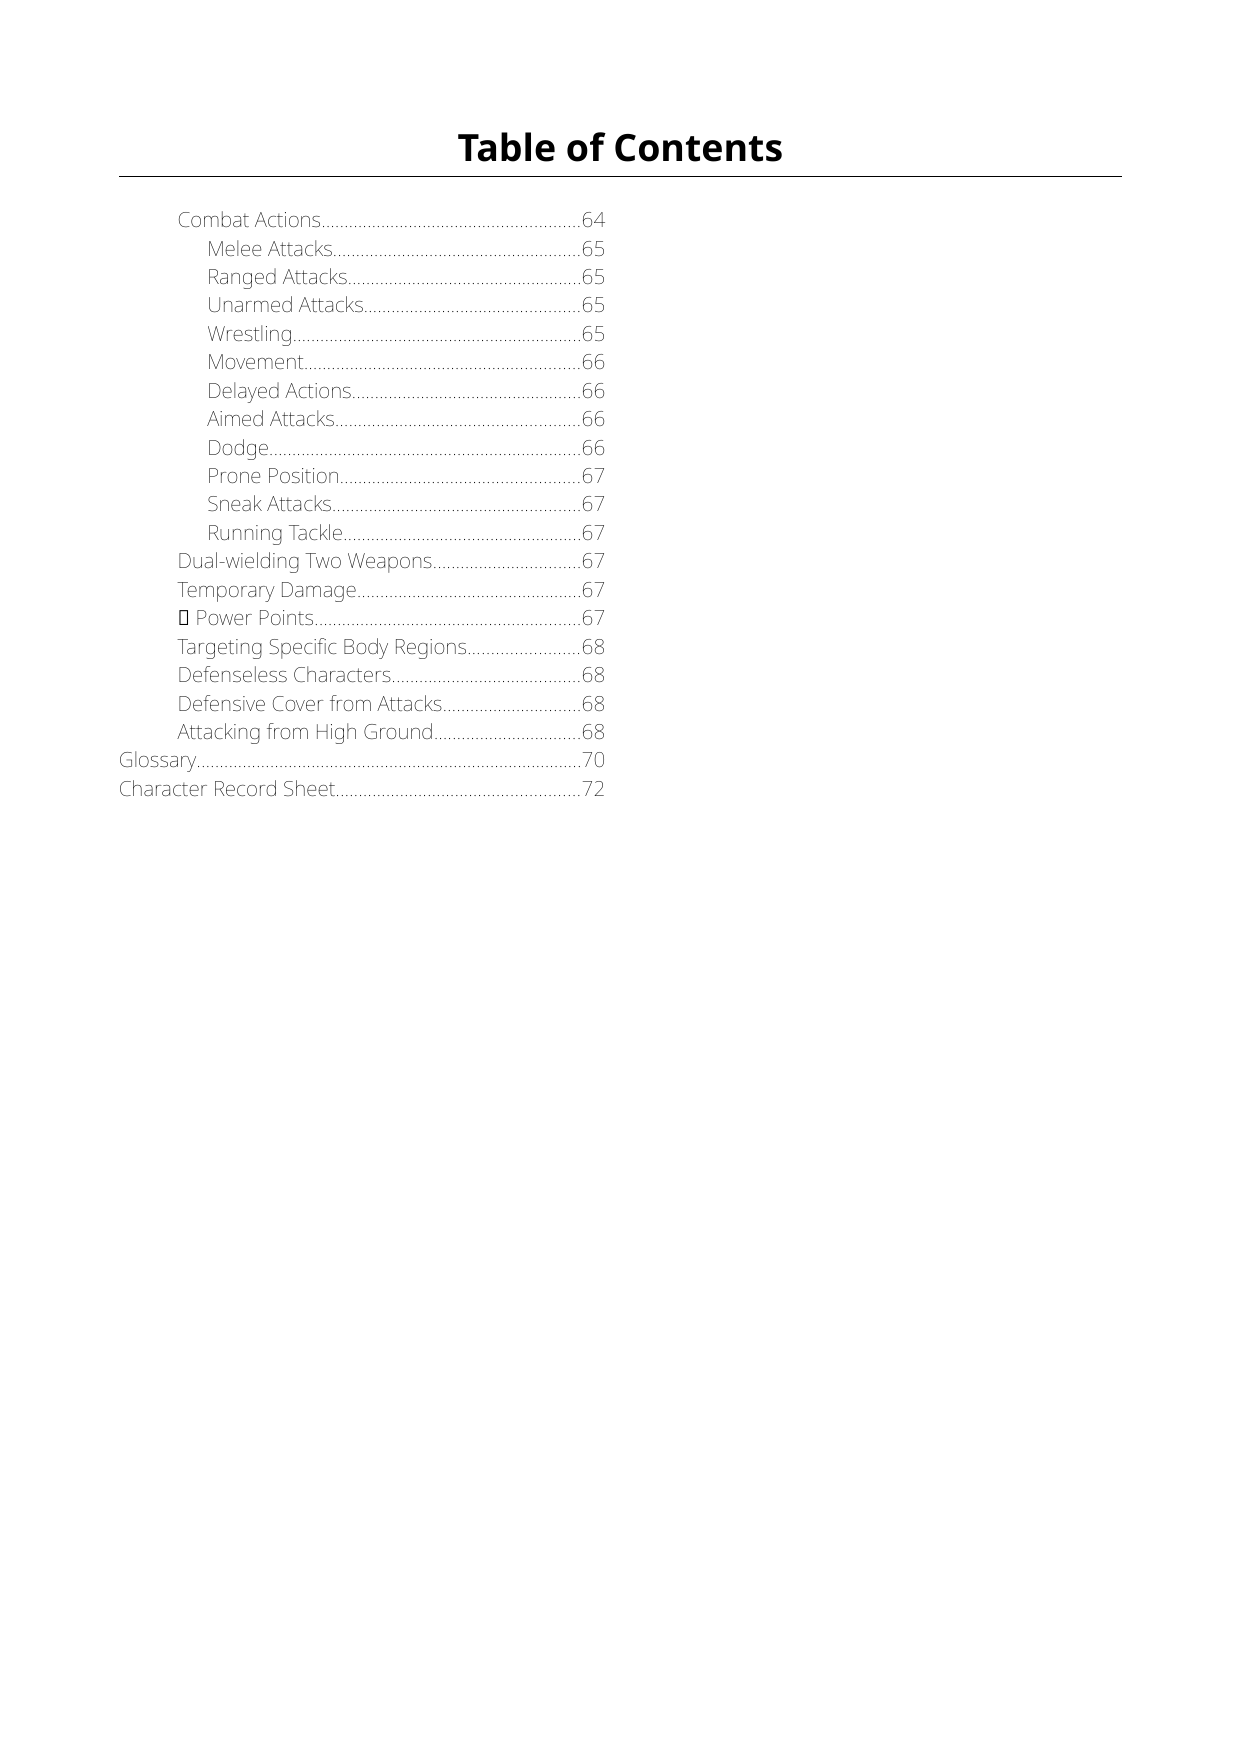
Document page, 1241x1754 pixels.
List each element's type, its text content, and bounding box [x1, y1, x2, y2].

text  Power Points 67 [177, 603, 605, 632]
text Combat Actions 64 [177, 205, 605, 234]
text Wrestling 65 [207, 319, 605, 347]
text Running Tackle 67 [207, 518, 605, 546]
text Movement 66 [207, 347, 605, 376]
text Melee Attacks 65 [207, 234, 605, 262]
text Ranged Attacks 65 [207, 262, 605, 291]
text Dual-wielding Two Weapons 67 [177, 546, 605, 575]
text Temporary Damage 67 [177, 575, 605, 603]
text Sneak Attacks 67 [207, 489, 605, 518]
text Aimed Attacks 66 [207, 404, 605, 433]
text Attacking from High Ground 68 [177, 717, 605, 746]
text Defensive Cover from Attacks 68 [177, 689, 605, 717]
text Character Record Sheet 72 [118, 774, 605, 802]
text Prone Position 67 [207, 461, 605, 489]
text Targeting Specific Body Regions 68 [177, 632, 605, 660]
text Dodge 66 [207, 433, 605, 461]
text Defenseless Characters 68 [177, 660, 605, 689]
text Delayed Actions 66 [207, 376, 605, 404]
text Glossary 70 [118, 746, 605, 774]
text Unarmed Attacks 65 [207, 291, 605, 319]
